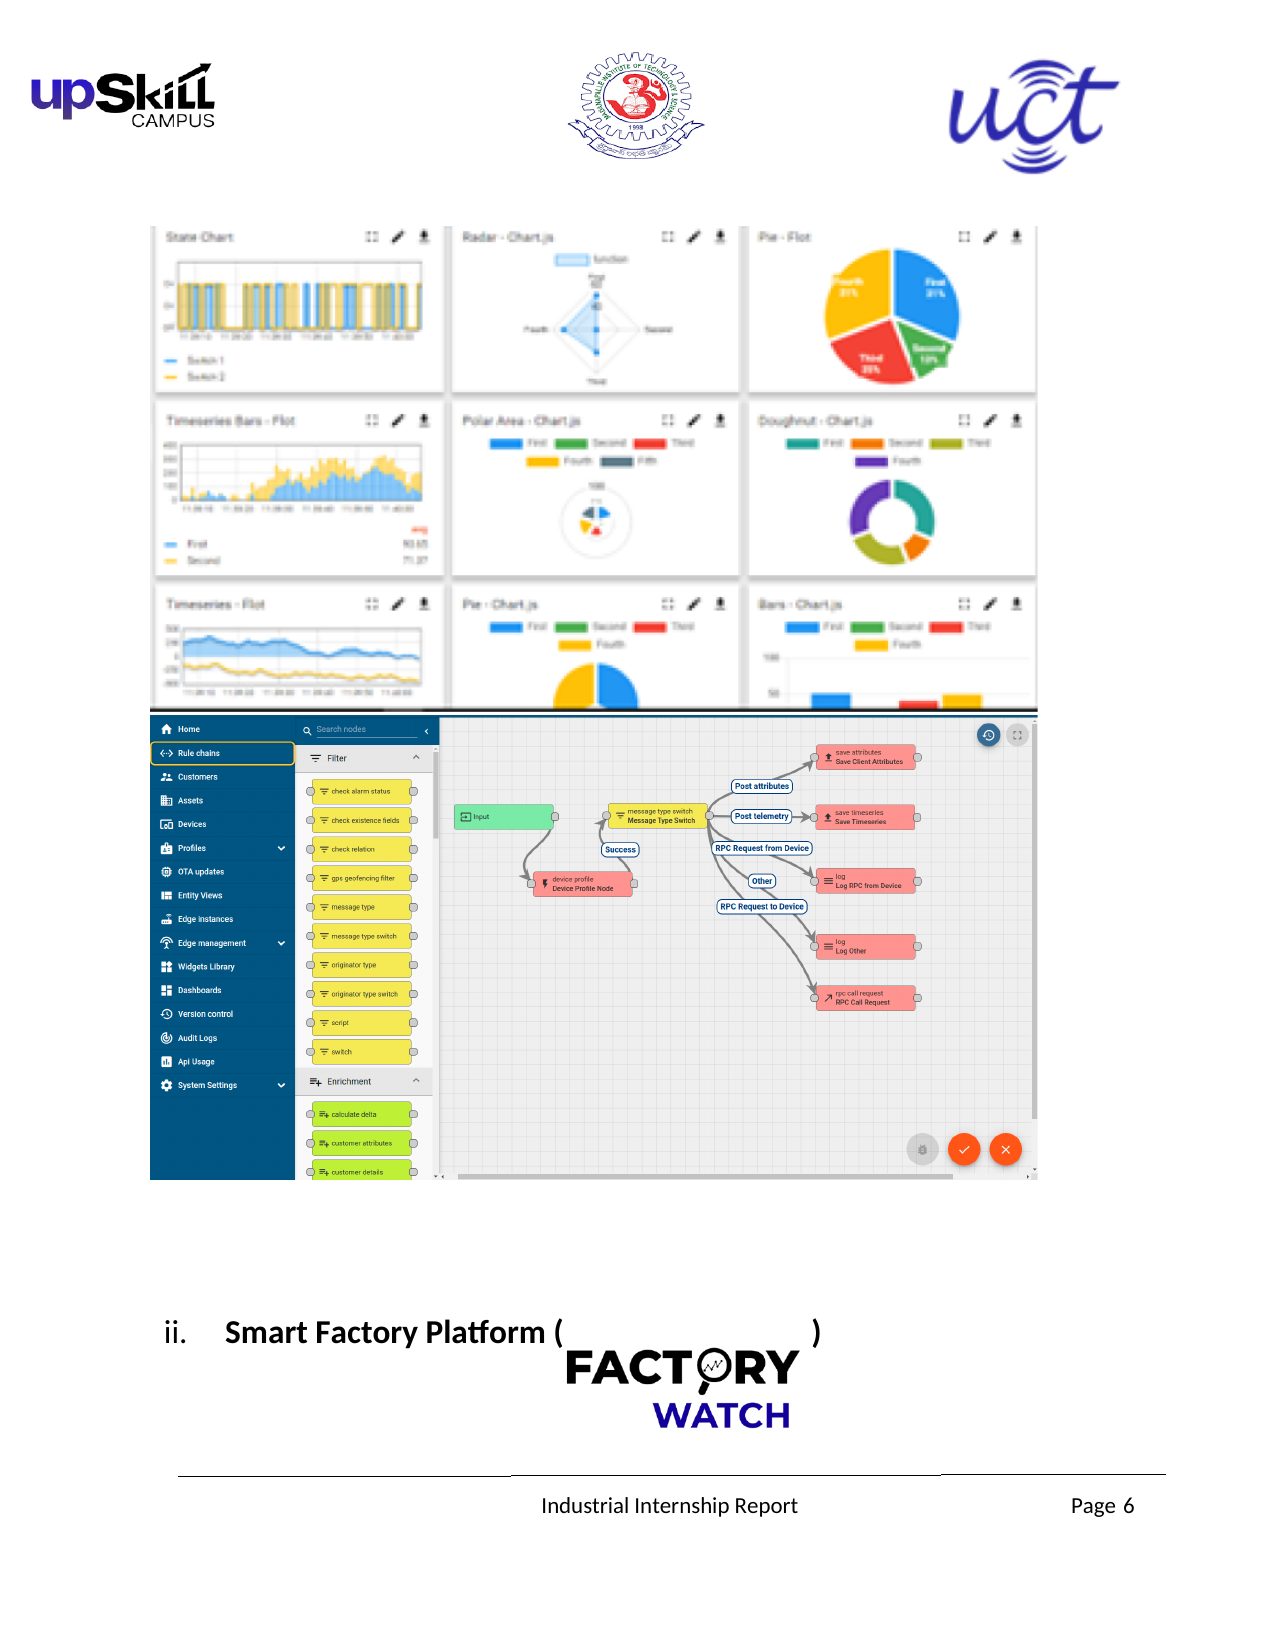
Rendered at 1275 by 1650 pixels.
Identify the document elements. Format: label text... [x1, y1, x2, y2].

list Smart Factory Platform () [187, 1311, 1134, 1435]
